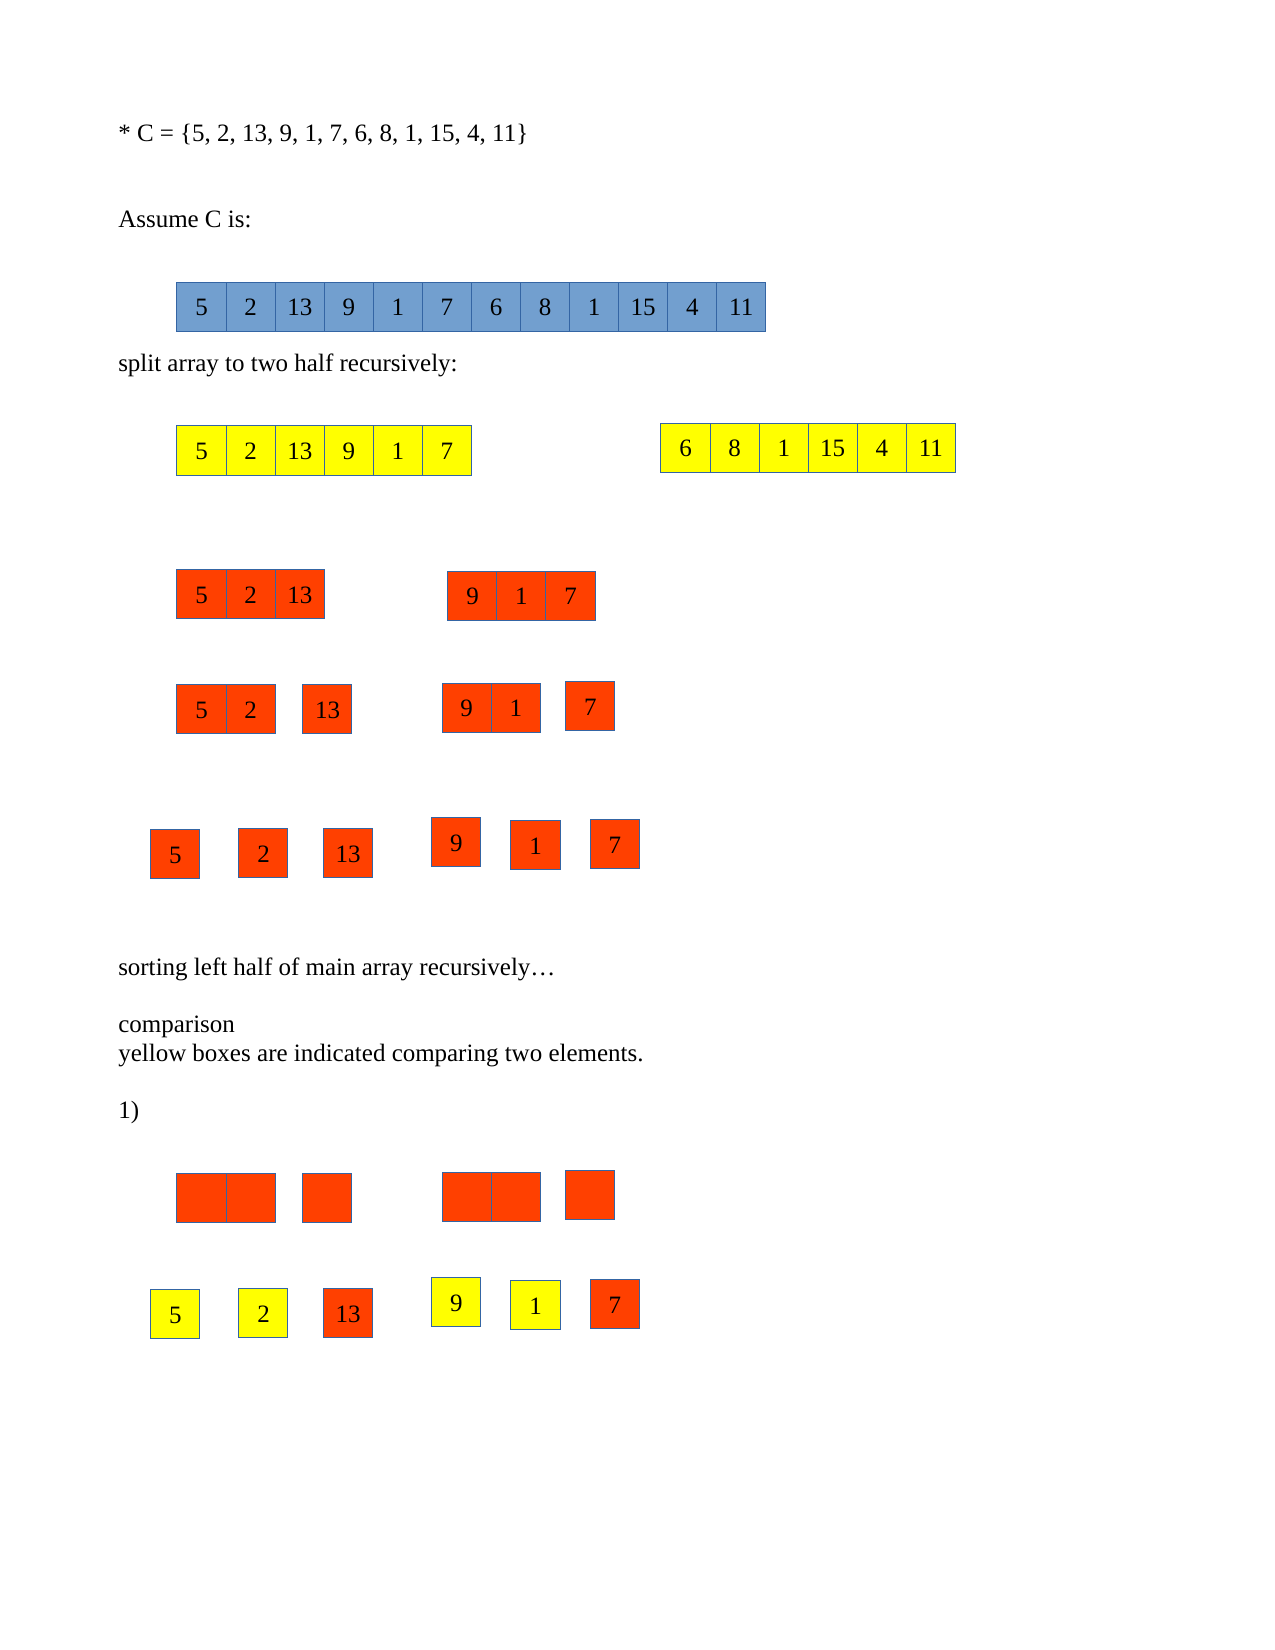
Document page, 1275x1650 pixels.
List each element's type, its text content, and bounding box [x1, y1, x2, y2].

text split array to two half recursively: [118, 348, 1157, 377]
text comparison [118, 1009, 1157, 1038]
text Assume C is: [118, 204, 1157, 233]
text 1) [118, 1096, 1157, 1124]
text yellow boxes are indicated comparing two elements. [118, 1038, 1157, 1067]
text * C = {5, 2, 13, 9, 1, 7, 6, 8, 1, 15, 4, 11} [118, 118, 1157, 147]
text sorting left half of main array recursively… [118, 952, 1157, 981]
